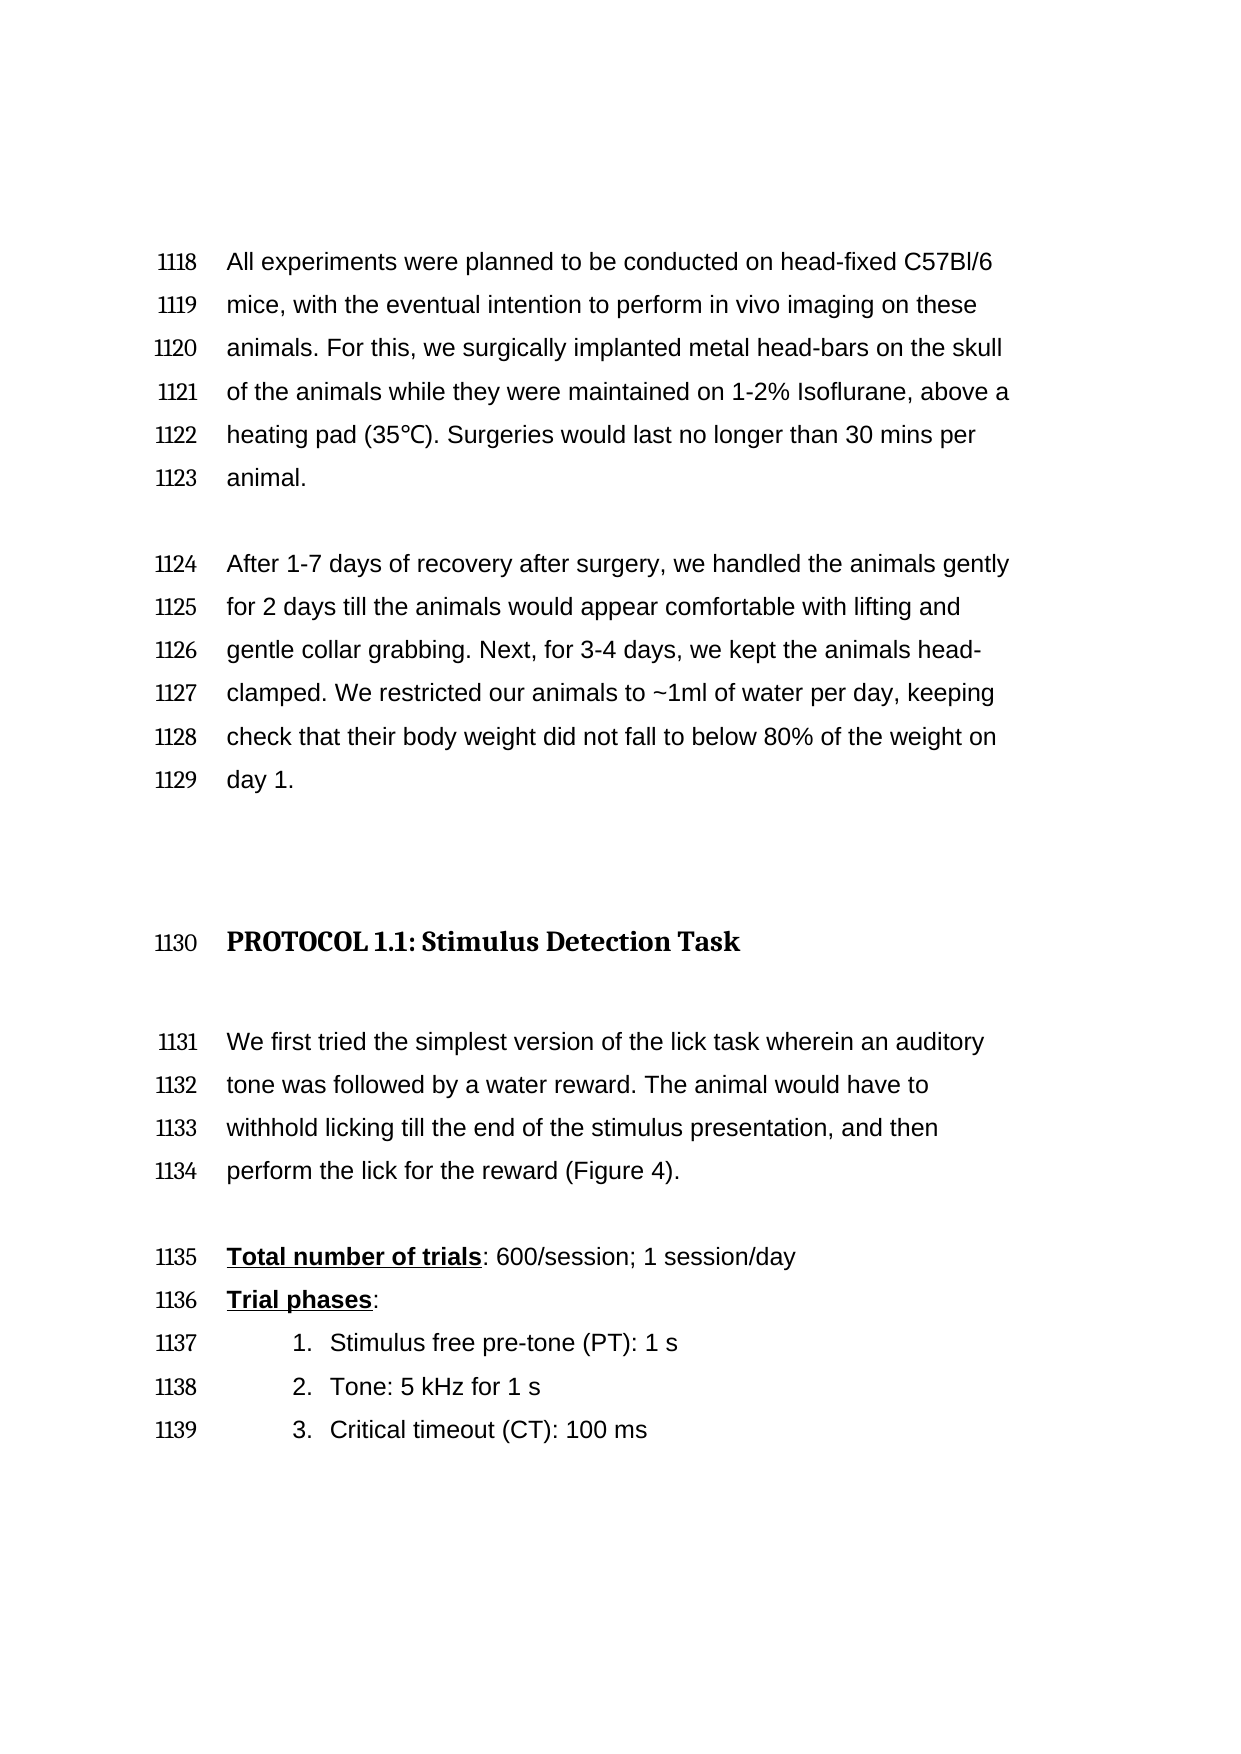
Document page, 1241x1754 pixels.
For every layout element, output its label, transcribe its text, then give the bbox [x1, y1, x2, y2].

list Critical timeout (CT): 100 ms [292, 1415, 1014, 1443]
text After 1-7 days of recovery after surgery, we handled the animals gently for 2 days till the animals would appear comfortable with lifting and gentle collar grabbing. Next, for 3-4 days, we kept the animals head-clamped. We restricted our animals to ~1ml of water per day, keeping check that their body weight did not fall to below 80% of the weight on day 1. [226, 549, 1014, 793]
subtitle PROTOCOL 1.1: Stimulus Detection Task [226, 925, 1014, 958]
text All experiments were planned to be conducted on head-fixed C57Bl/6 mice, with the eventual intention to perform in vivo imaging on these animals. For this, we surgically implanted metal head-bars on the skull of the animals while they were maintained on 1-2% Isoflurane, above a heating pad (35℃). Surgeries would last no longer than 30 mins per animal. [226, 247, 1014, 492]
text Trial phases: [226, 1285, 1014, 1314]
text Total number of trials: 600/session; 1 session/day [226, 1242, 1014, 1271]
text We first tried the simplest version of the lick task wherein an auditory tone was followed by a water reward. The animal would have to withhold licking till the end of the stimulus presentation, and then perform the lick for the reward (Figure 4). [226, 1027, 1014, 1185]
list Tone: 5 kHz for 1 s [292, 1372, 1014, 1400]
list Stimulus free pre-tone (PT): 1 s [292, 1328, 1014, 1357]
